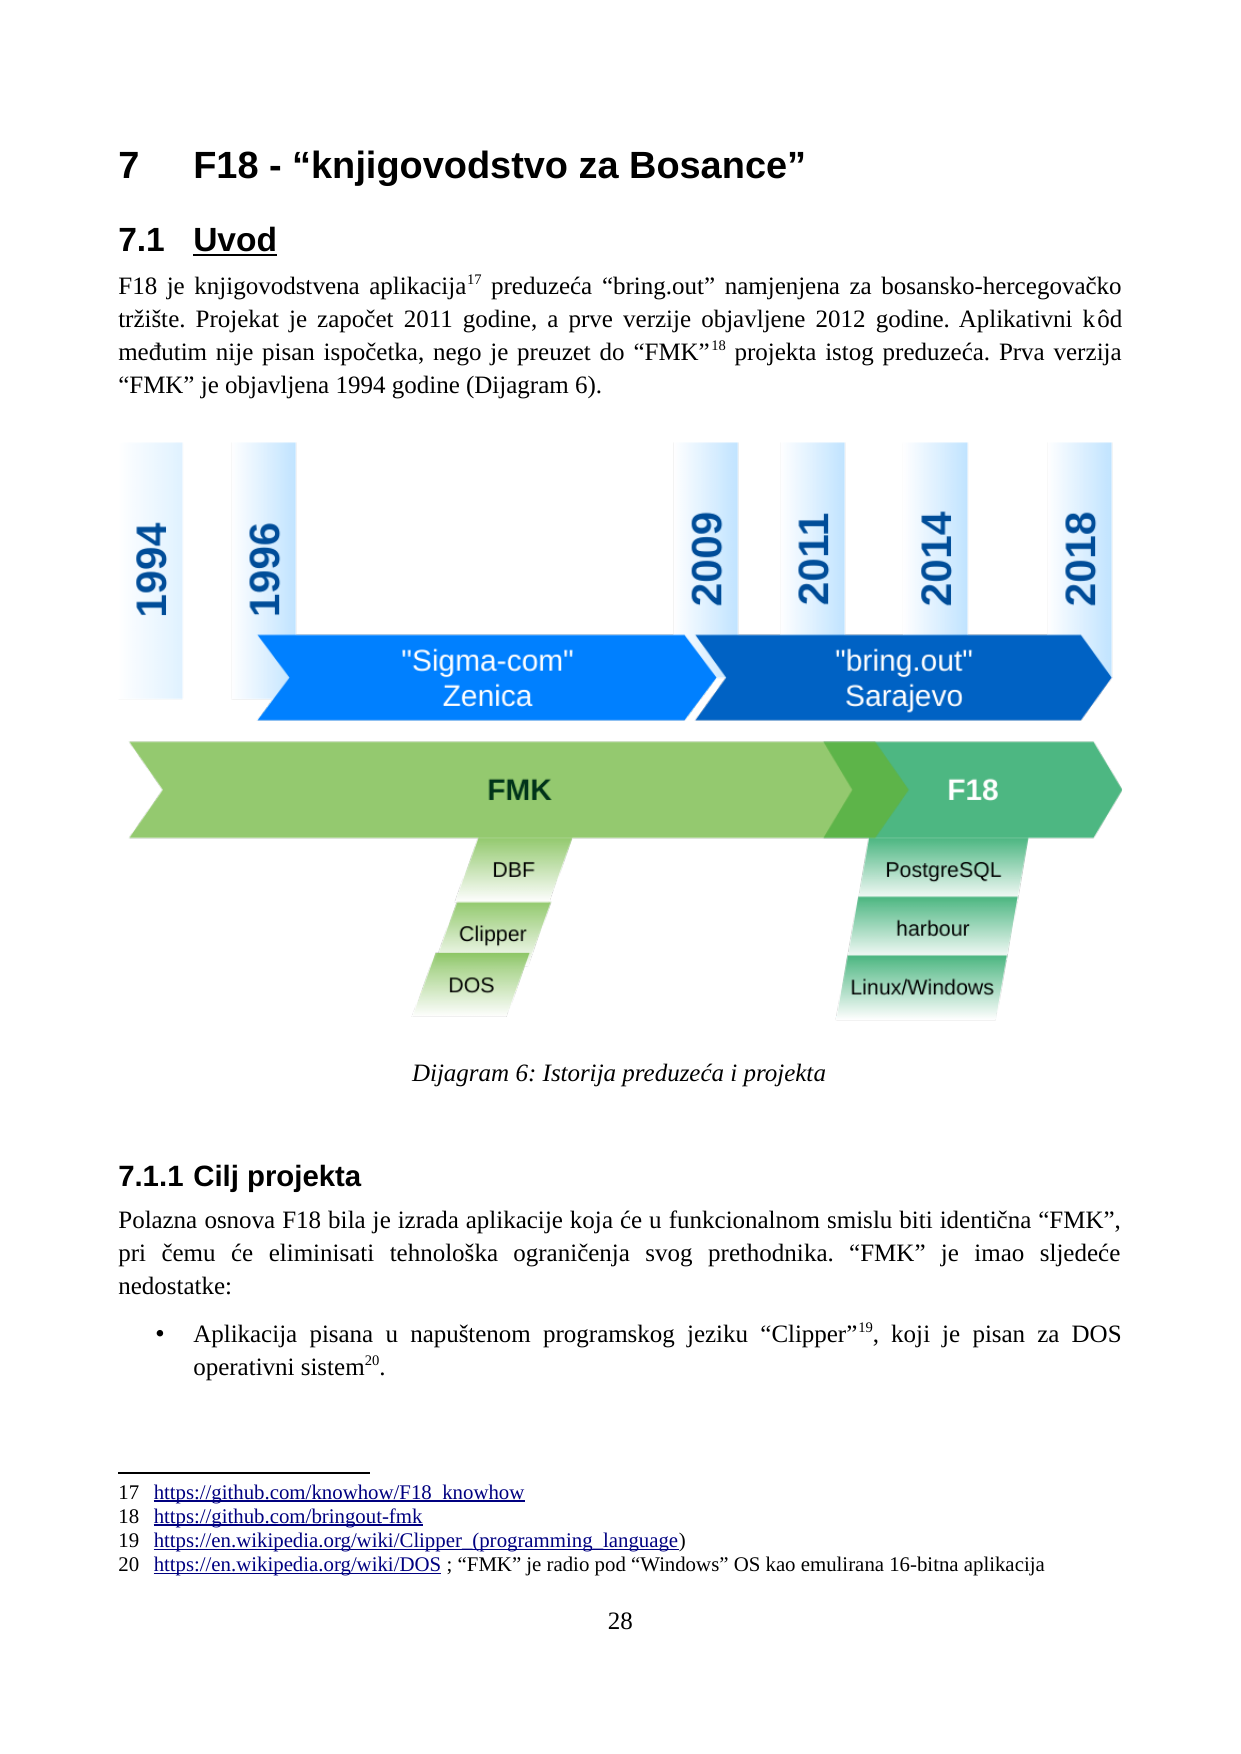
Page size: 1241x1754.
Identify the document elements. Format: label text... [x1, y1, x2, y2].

text Dijagram 6: Istorija preduzeća i projekta [118, 1053, 1122, 1087]
picture [118, 442, 1123, 1053]
list Aplikacija pisana u napuštenom programskog jeziku “Clipper”, koji je pisan za DOS operativni sistem. [156, 1319, 1122, 1380]
subtitle Uvod [118, 220, 1122, 259]
list https://en.wikipedia.org/wiki/Clipper_(programming_language) [118, 1528, 1122, 1552]
subtitle Cilj projekta [118, 1159, 1122, 1192]
text Polazna osnova F18 bila je izrada aplikacije koja će u funkcionalnom smislu biti identična “FMK”, pri čemu će eliminisati tehnološka ograničenja svog prethodnika. “FMK” je imao sljedeće nedostatke: [118, 1205, 1122, 1300]
text F18 je knjigovodstvena aplikacija preduzeća “bring.out” namjenjena za bosansko-hercegovačko tržište. Projekat je započet 2011 godine, a prve verzije objavljene 2012 godine. Aplikativni kôd međutim nije pisan ispočetka, nego je preuzet do “FMK” projekta istog preduzeća. Prva verzija “FMK” je objavljena 1994 godine (Dijagram 6). [118, 271, 1122, 399]
text https://github.com/knowhow/F18_knowhow [118, 1479, 1122, 1504]
text https://github.com/bringout-fmk [118, 1504, 1122, 1528]
subtitle F18 - “knjigovodstvo za Bosance” [118, 143, 1122, 187]
list https://en.wikipedia.org/wiki/DOS ; “FMK” je radio pod “Windows” OS kao emulirana 16-bitna aplikacija [118, 1552, 1122, 1576]
